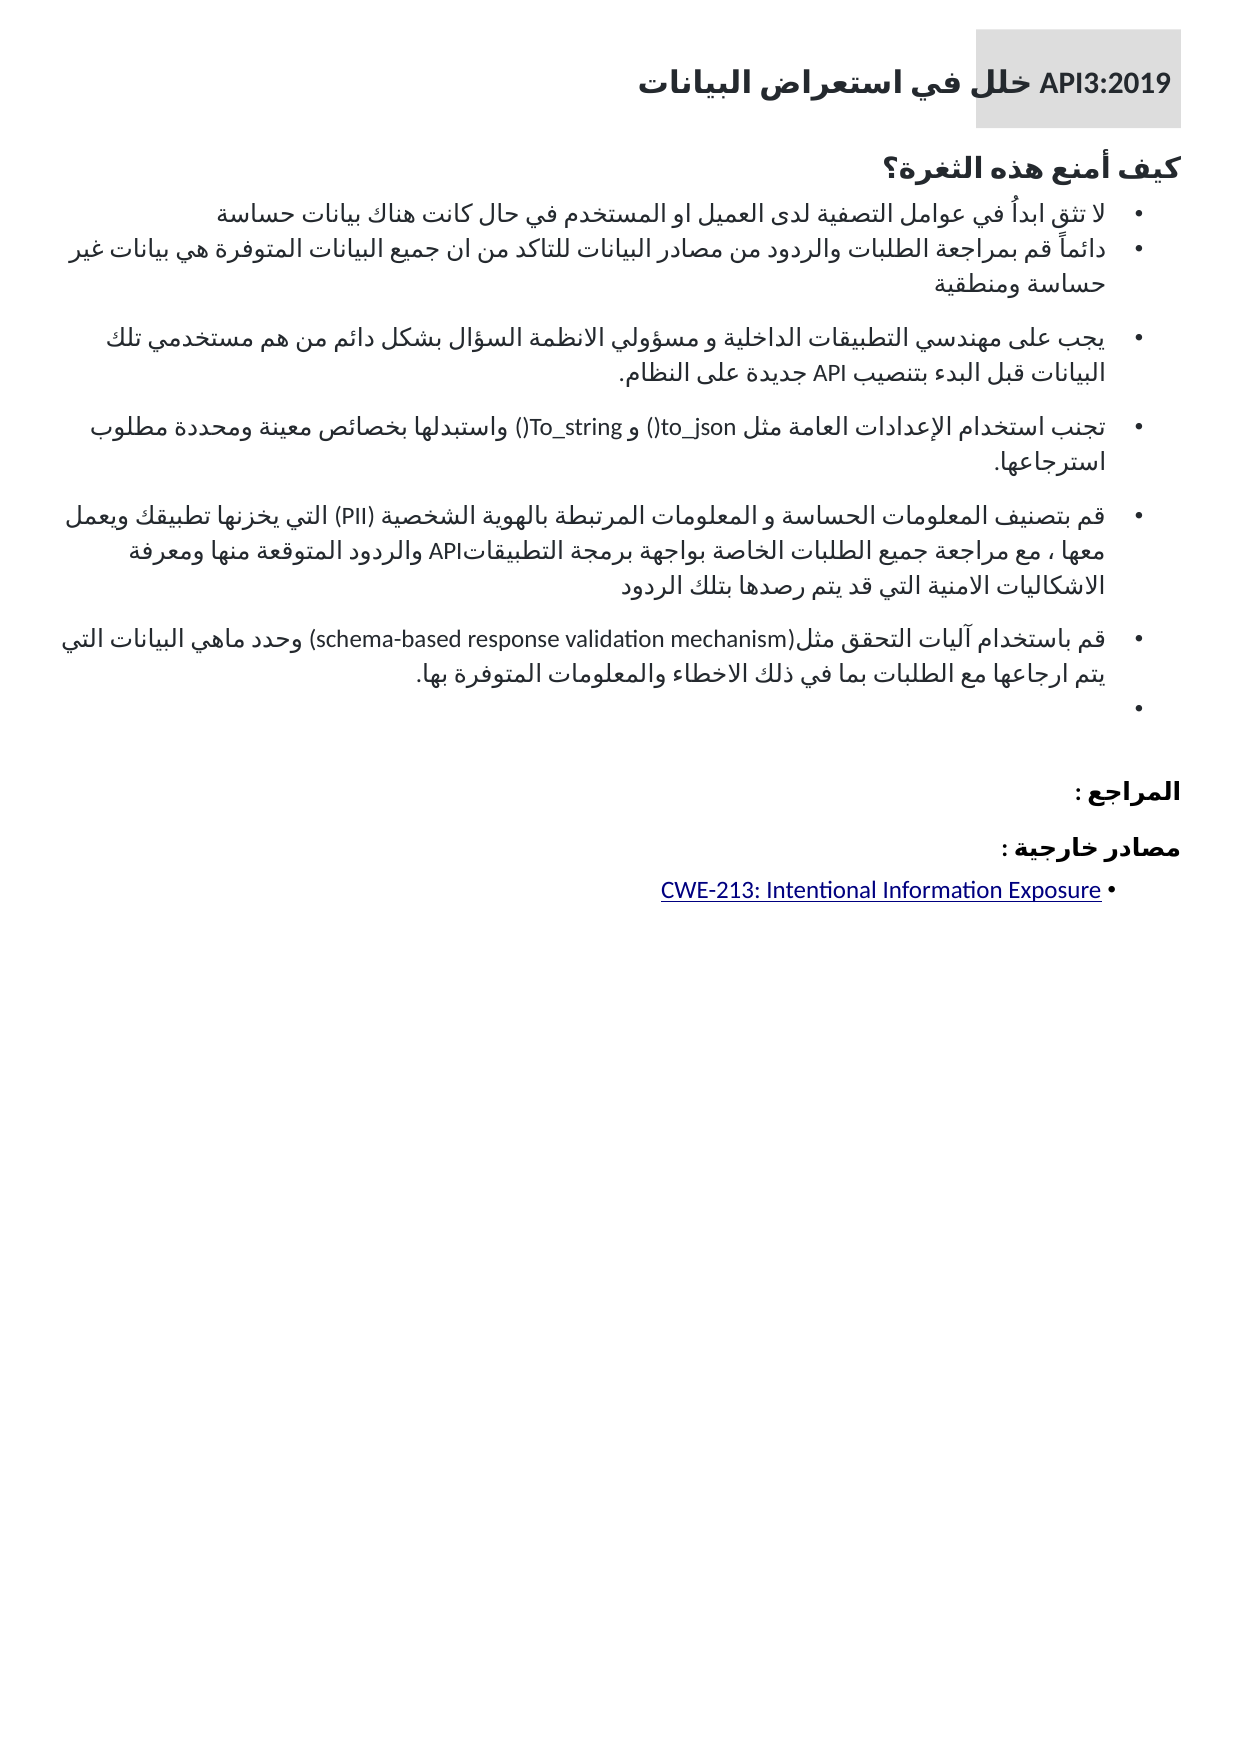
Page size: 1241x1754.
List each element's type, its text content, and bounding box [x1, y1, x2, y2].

subtitle المراجع : [59, 776, 1181, 807]
list قم باستخدام آليات التحقق مثل(schema-based response validation mechanism) وحدد ماهي البيانات التي يتم ارجاعها مع الطلبات بما في ذلك الاخطاء والمعلومات المتوفرة بها. [59, 624, 1144, 689]
list قم بتصنيف المعلومات الحساسة و المعلومات المرتبطة بالهوية الشخصية (PII) التي يخزنها تطبيقك ويعمل معها ، مع مراجعة جميع الطلبات الخاصة بواجهة برمجة التطبيقاتAPI والردود المتوقعة منها ومعرفة الاشكاليات الامنية التي قد يتم رصدها بتلك الردود [59, 500, 1144, 600]
list CWE-213: Intentional Information Exposure [59, 875, 1137, 905]
list يجب على مهندسي التطبيقات الداخلية و مسؤولي الانظمة السؤال بشكل دائم من هم مستخدمي تلك البيانات قبل البدء بتنصيب API جديدة على النظام. [59, 322, 1144, 388]
list تجنب استخدام الإعدادات العامة مثل to_json() و To_string() واستبدلها بخصائص معينة ومحددة مطلوب استرجاعها. [59, 411, 1144, 477]
list لا تثق ابداُ في عوامل التصفية لدى العميل او المستخدم في حال كانت هناك بيانات حساسة [59, 199, 1144, 229]
subtitle كيف أمنع هذه الثغرة؟ [59, 151, 1181, 186]
list دائماً قم بمراجعة الطلبات والردود من مصادر البيانات للتاكد من ان جميع البيانات المتوفرة هي بيانات غير حساسة ومنطقية [59, 234, 1144, 299]
subtitle مصادر خارجية : [59, 832, 1181, 862]
